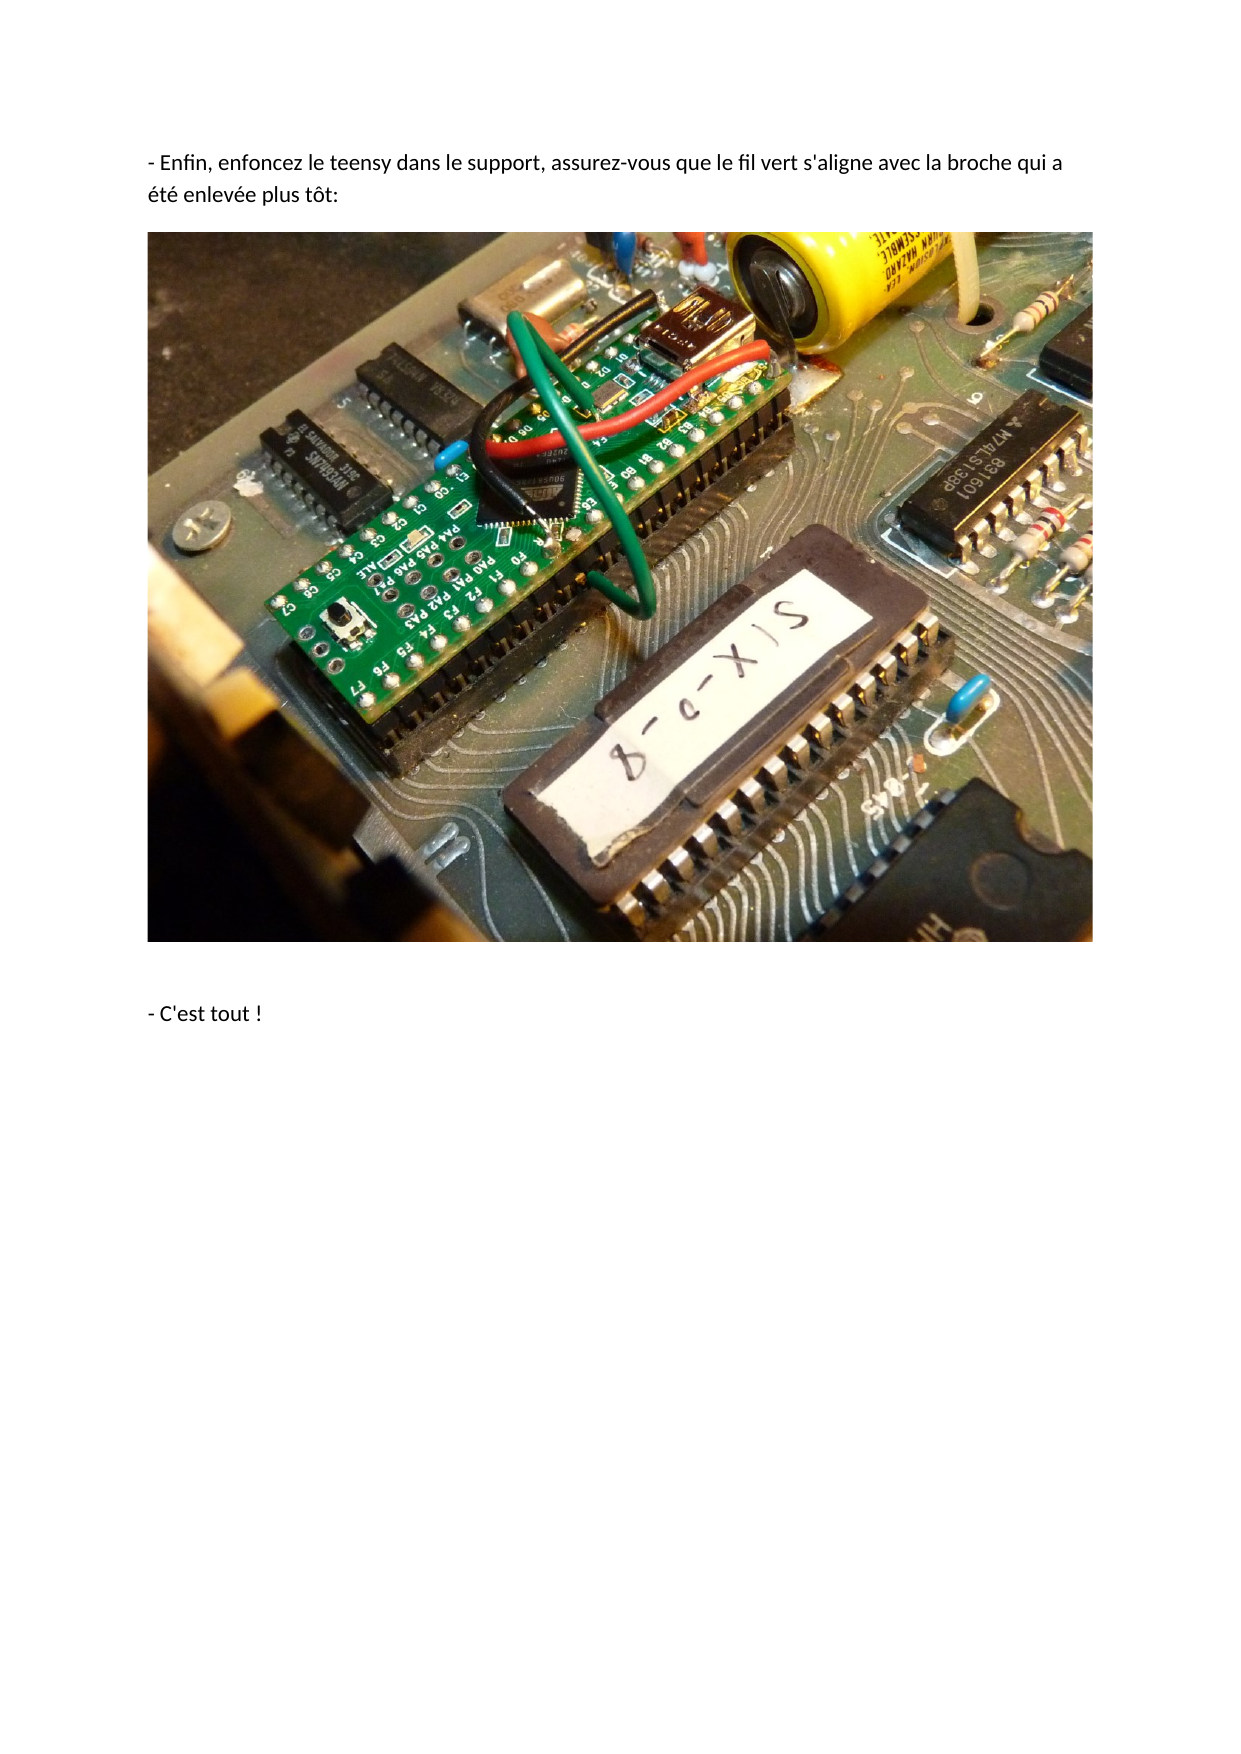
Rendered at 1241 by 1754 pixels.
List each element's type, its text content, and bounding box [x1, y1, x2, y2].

text - Enfin, enfoncez le teensy dans le support, assurez-vous que le fil vert s'aligne avec la broche qui a été enlevée plus tôt: [148, 148, 1093, 208]
text - C'est tout ! [148, 999, 1093, 1027]
picture [147, 232, 1093, 942]
